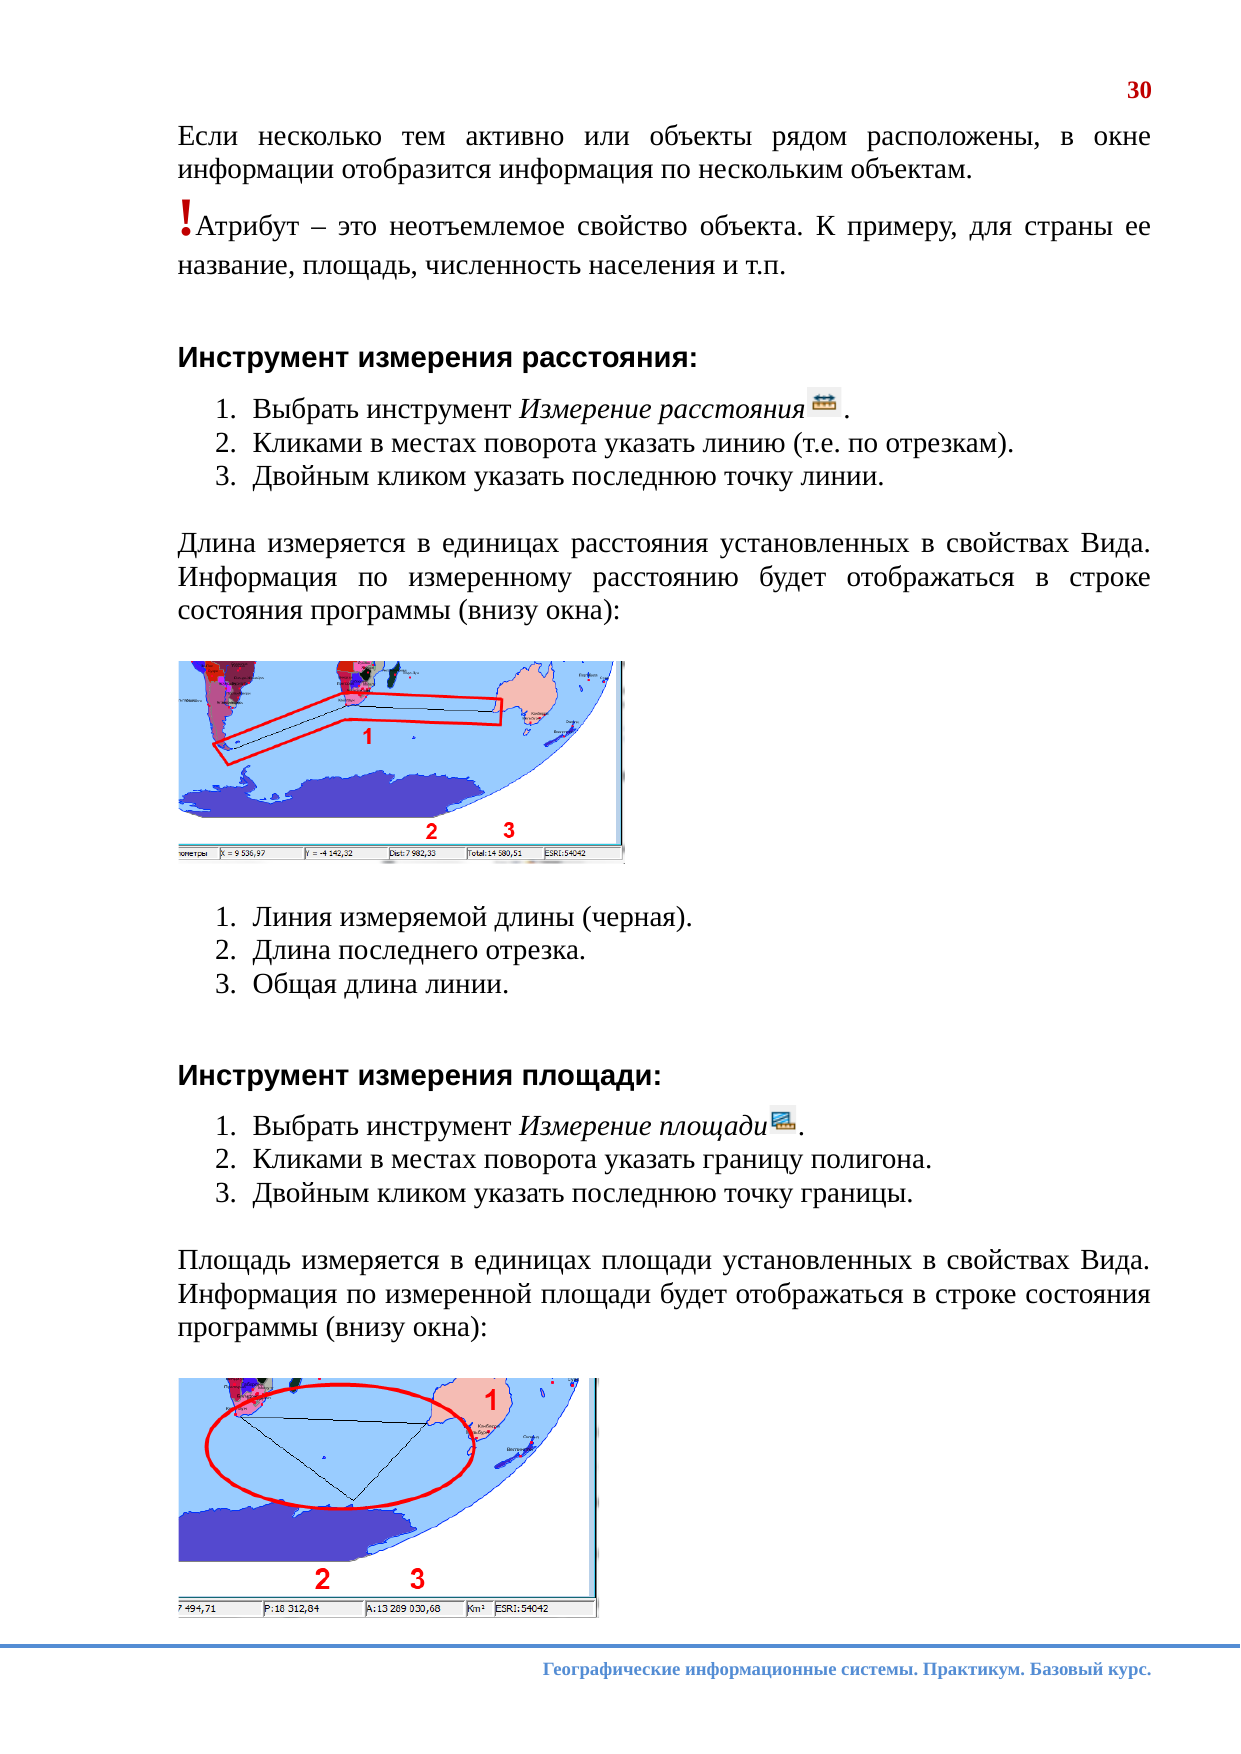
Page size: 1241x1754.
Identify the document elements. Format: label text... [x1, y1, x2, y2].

list Двойным кликом указать последнюю точку границы. [215, 1175, 1152, 1209]
list Общая длина линии. [215, 966, 1152, 999]
subtitle Инструмент измерения площади: [177, 1058, 1152, 1092]
list Кликами в местах поворота указать линию (т.е. по отрезкам). [215, 425, 1152, 458]
subtitle Инструмент измерения расстояния: [177, 339, 1152, 373]
list Выбрать инструмент Измерение расстояния. [215, 386, 1152, 425]
list Длина последнего отрезка. [215, 932, 1152, 966]
text Длина измеряется в единицах расстояния установленных в свойствах Вида. Информация по измеренному расстоянию будет отображаться в строке состояния программы (внизу окна): [177, 525, 1152, 626]
picture [178, 661, 625, 864]
list Выбрать инструмент Измерение площади. [215, 1104, 1152, 1142]
picture [807, 387, 842, 417]
list Двойным кликом указать последнюю точку линии. [215, 458, 1152, 492]
text Площадь измеряется в единицах площади установленных в свойствах Вида. Информация по измеренной площади будет отображаться в строке состояния программы (внизу окна): [177, 1242, 1152, 1343]
picture [178, 1378, 600, 1618]
text !Атрибут – это неотъемлемое свойство объекта. К примеру, для страны ее название, площадь, численность населения и т.п. [177, 185, 1152, 281]
list Линия измеряемой длины (черная). [215, 899, 1152, 932]
list Кликами в местах поворота указать границу полигона. [215, 1142, 1152, 1175]
picture [769, 1105, 797, 1134]
text Если несколько тем активно или объекты рядом расположены, в окне информации отобразится информация по нескольким объектам. [177, 118, 1152, 185]
